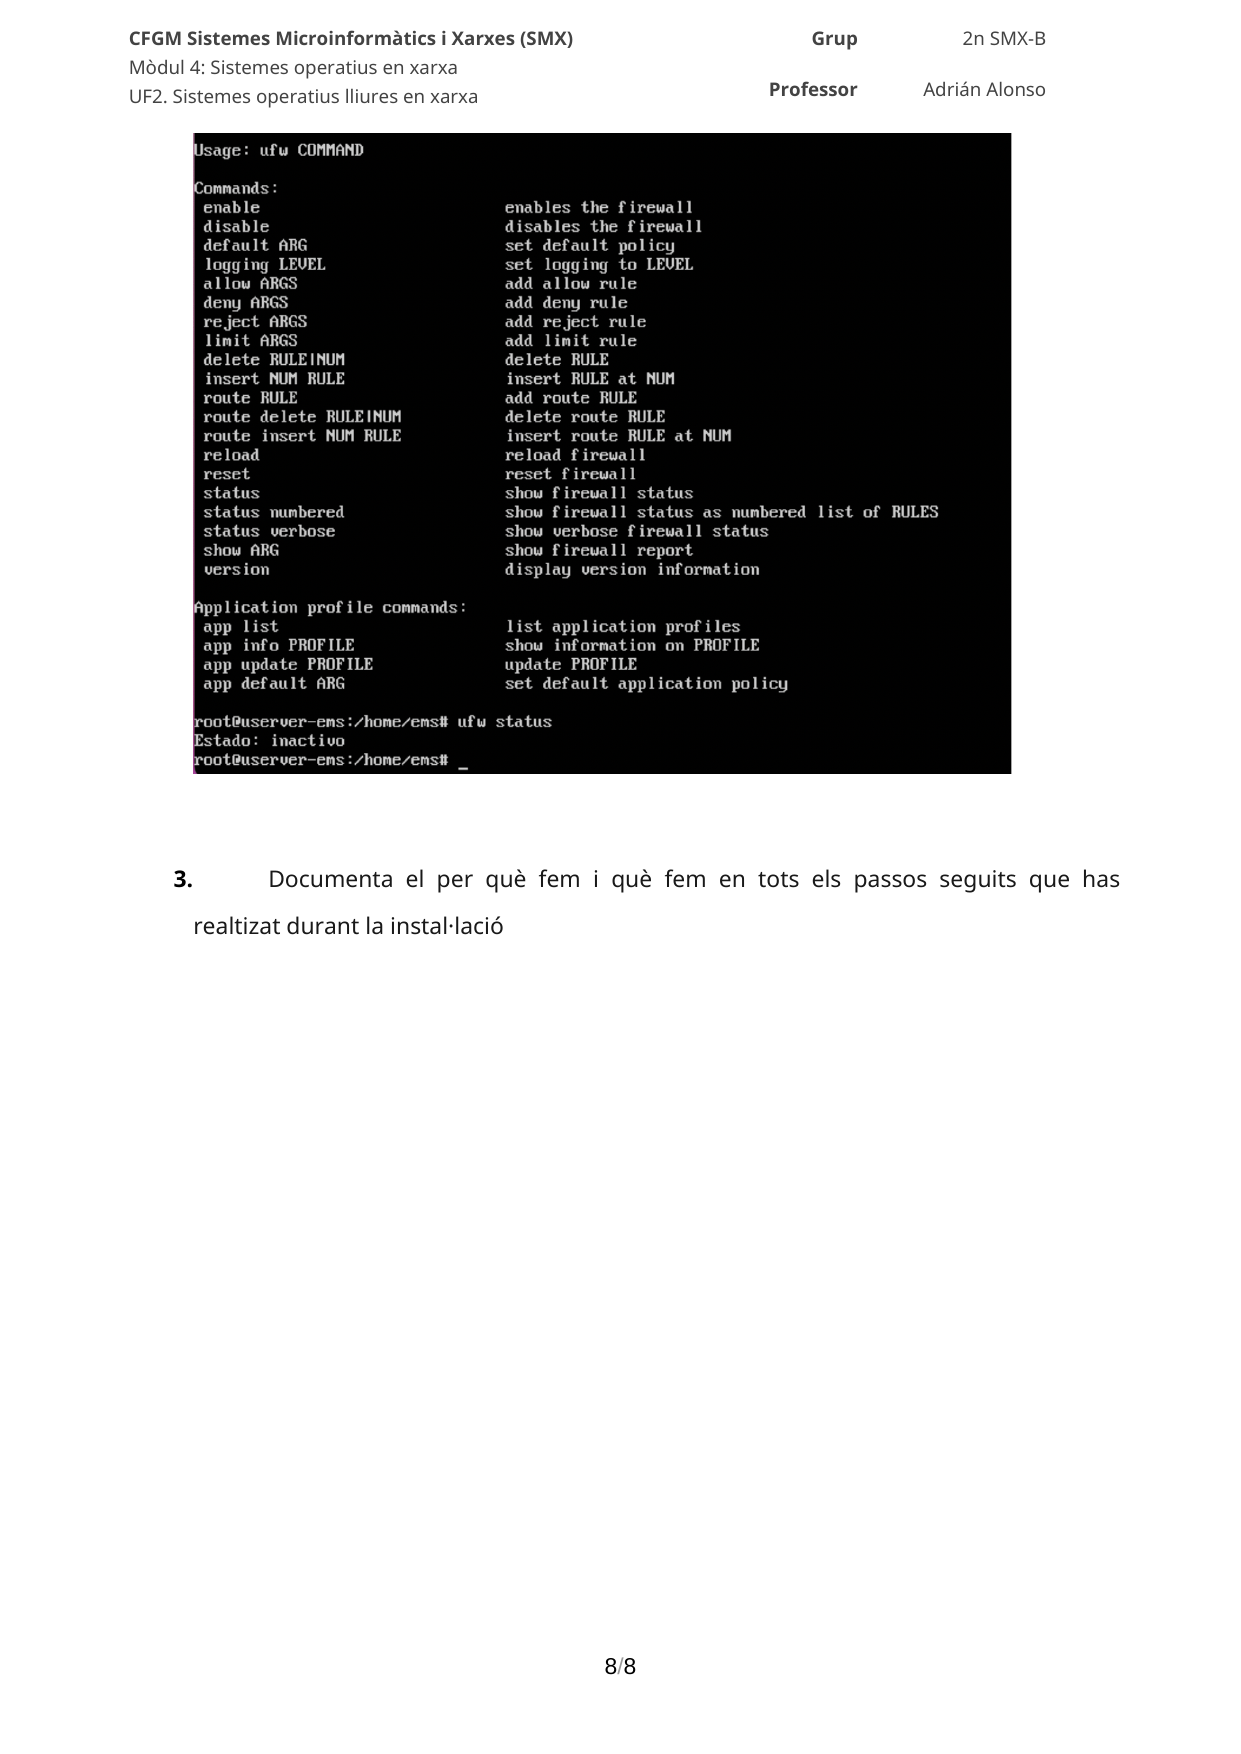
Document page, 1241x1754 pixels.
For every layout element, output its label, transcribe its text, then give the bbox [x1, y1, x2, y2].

picture [193, 133, 1012, 774]
list Documenta el per què fem i què fem en tots els passos seguits que has realtizat durant la instal·lació [193, 863, 1122, 942]
